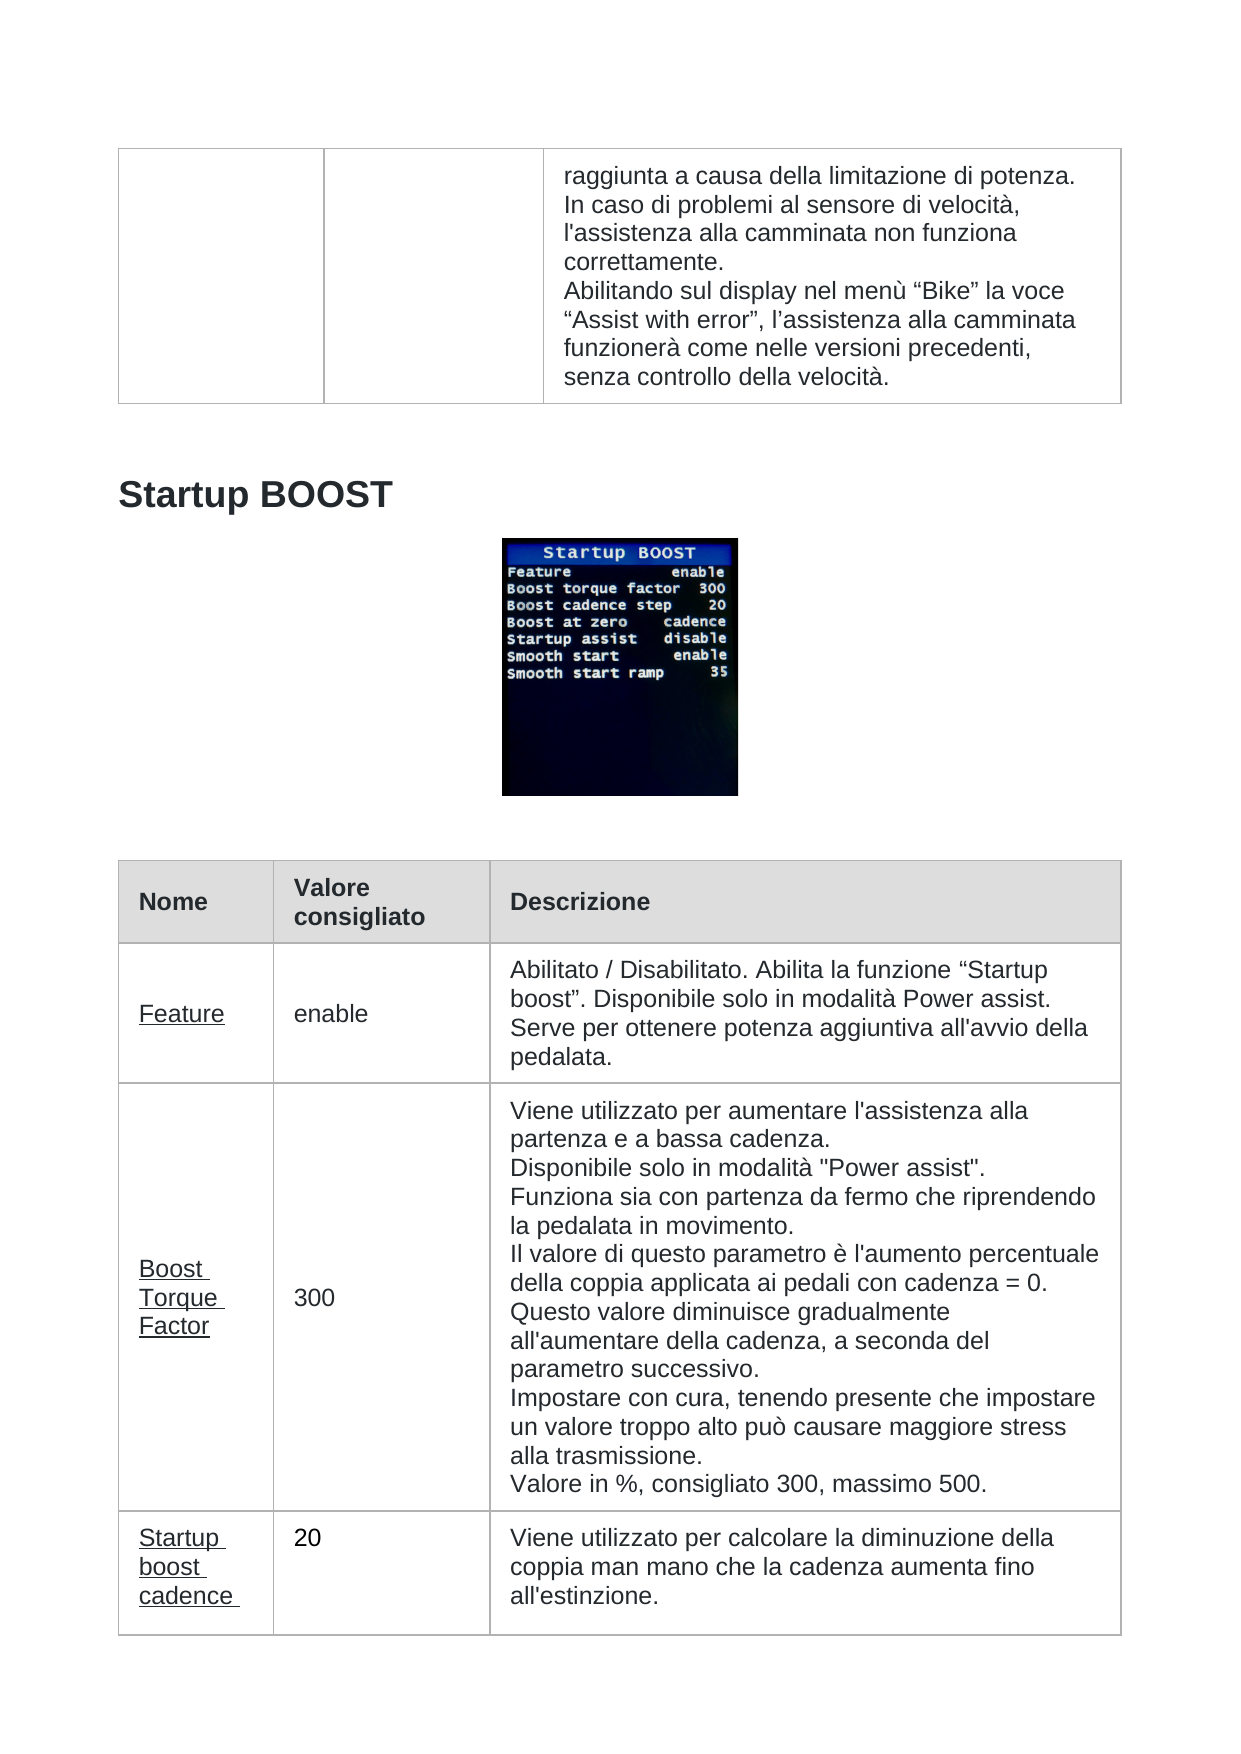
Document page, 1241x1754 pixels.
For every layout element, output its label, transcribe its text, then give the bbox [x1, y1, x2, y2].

table_header Nome [119, 861, 273, 942]
table_cell [325, 149, 543, 403]
table_header Descrizione [491, 861, 1120, 942]
table_cell Viene utilizzato per aumentare l'assistenza alla partenza e a bassa cadenza. Disponibile solo in modalità "Power assist". Funziona sia con partenza da fermo che riprendendo la pedalata in movimento. Il valore di questo parametro è l'aumento percentuale della coppia applicata ai pedali con cadenza = 0. Questo valore diminuisce gradualmente all'aumentare della cadenza, a seconda del parametro successivo. Impostare con cura, tenendo presente che impostare un valore troppo alto può causare maggiore stress alla trasmissione. Valore in %, consigliato 300, massimo 500. [491, 1084, 1120, 1510]
text Startup BOOST [118, 472, 1122, 515]
table_cell 20 [274, 1512, 489, 1634]
table_cell Feature [119, 944, 273, 1082]
table_header Valore consigliato [274, 861, 489, 942]
table_cell Viene utilizzato per calcolare la diminuzione della coppia man mano che la cadenza aumenta fino all'estinzione. [491, 1512, 1120, 1634]
picture [502, 538, 739, 796]
table_cell [119, 149, 323, 403]
table_cell raggiunta a causa della limitazione di potenza. In caso di problemi al sensore di velocità, l'assistenza alla camminata non funziona correttamente. Abilitando sul display nel menù “Bike” la voce “Assist with error”, l’assistenza alla camminata funzionerà come nelle versioni precedenti, senza controllo della velocità. [544, 149, 1120, 403]
table_cell Boost Torque Factor [119, 1084, 273, 1510]
table_cell enable [274, 944, 489, 1082]
table_cell Startup boost cadence [119, 1512, 273, 1634]
table_cell Abilitato / Disabilitato. Abilita la funzione “Startup boost”. Disponibile solo in modalità Power assist. Serve per ottenere potenza aggiuntiva all'avvio della pedalata. [491, 944, 1120, 1082]
table_cell 300 [274, 1084, 489, 1510]
